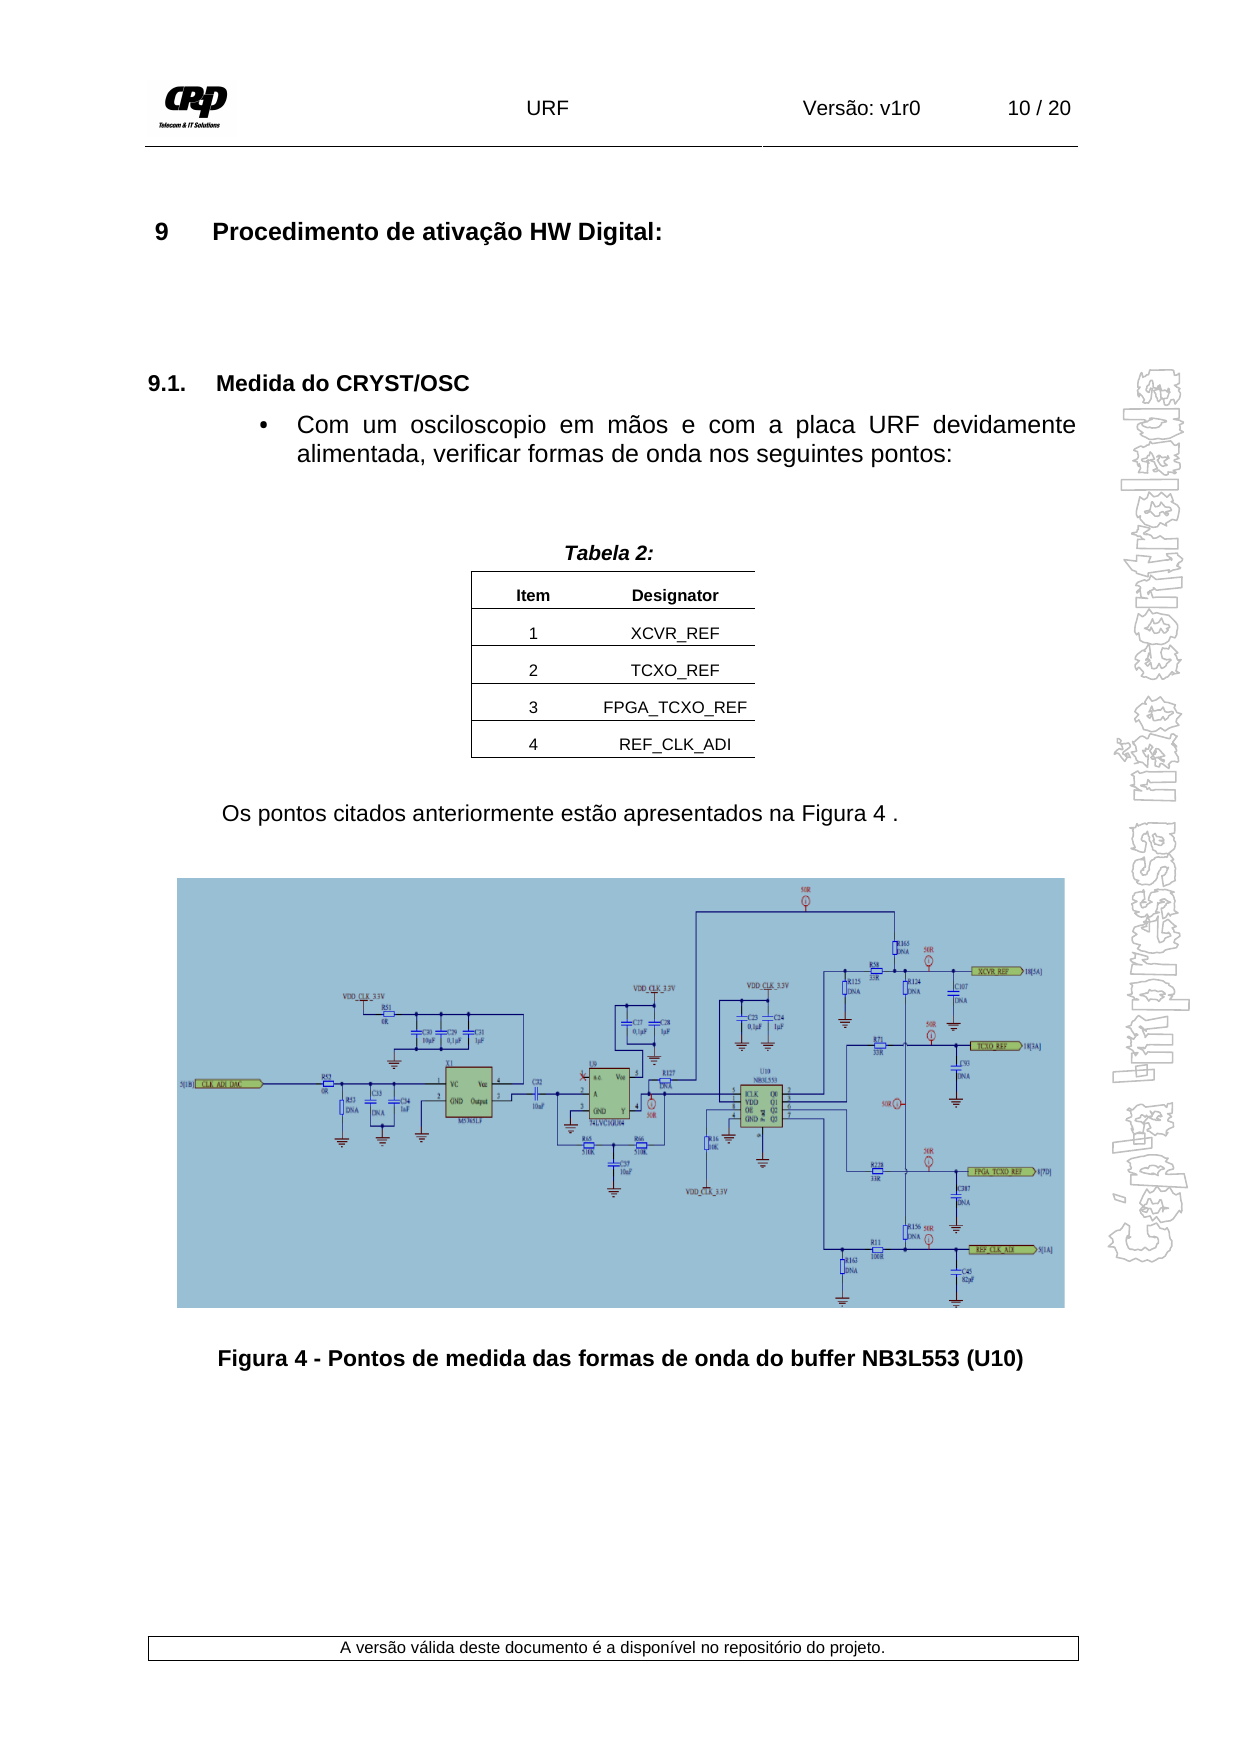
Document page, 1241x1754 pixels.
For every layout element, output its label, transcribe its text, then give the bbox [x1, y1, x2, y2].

subtitle Procedimento de ativação HW Digital: [148, 218, 1078, 246]
table_header Item [472, 572, 596, 608]
table_cell 3 [472, 684, 596, 720]
text Figura 4 - Pontos de medida das formas de onda do buffer NB3L553 (U10) [177, 1346, 1065, 1371]
table_header Designator [596, 572, 755, 608]
picture [147, 80, 237, 137]
table_cell REF_CLK_ADI [596, 721, 755, 757]
table_cell 4 [472, 721, 596, 757]
table_cell TCXO_REF [596, 646, 755, 683]
text Os pontos citados anteriormente estão apresentados na Figura 4 . [148, 800, 1078, 826]
table_cell 2 [472, 646, 596, 683]
table_cell XCVR_REF [596, 609, 755, 645]
text Tabela 2: [148, 542, 1078, 565]
table_cell 1 [472, 609, 596, 645]
table_cell FPGA_TCXO_REF [596, 684, 755, 720]
subtitle Medida do CRYST/OSC [148, 371, 1078, 396]
list Com um osciloscopio em mãos e com a placa URF devidamente alimentada, verificar formas de onda nos seguintes pontos: [259, 409, 1078, 468]
